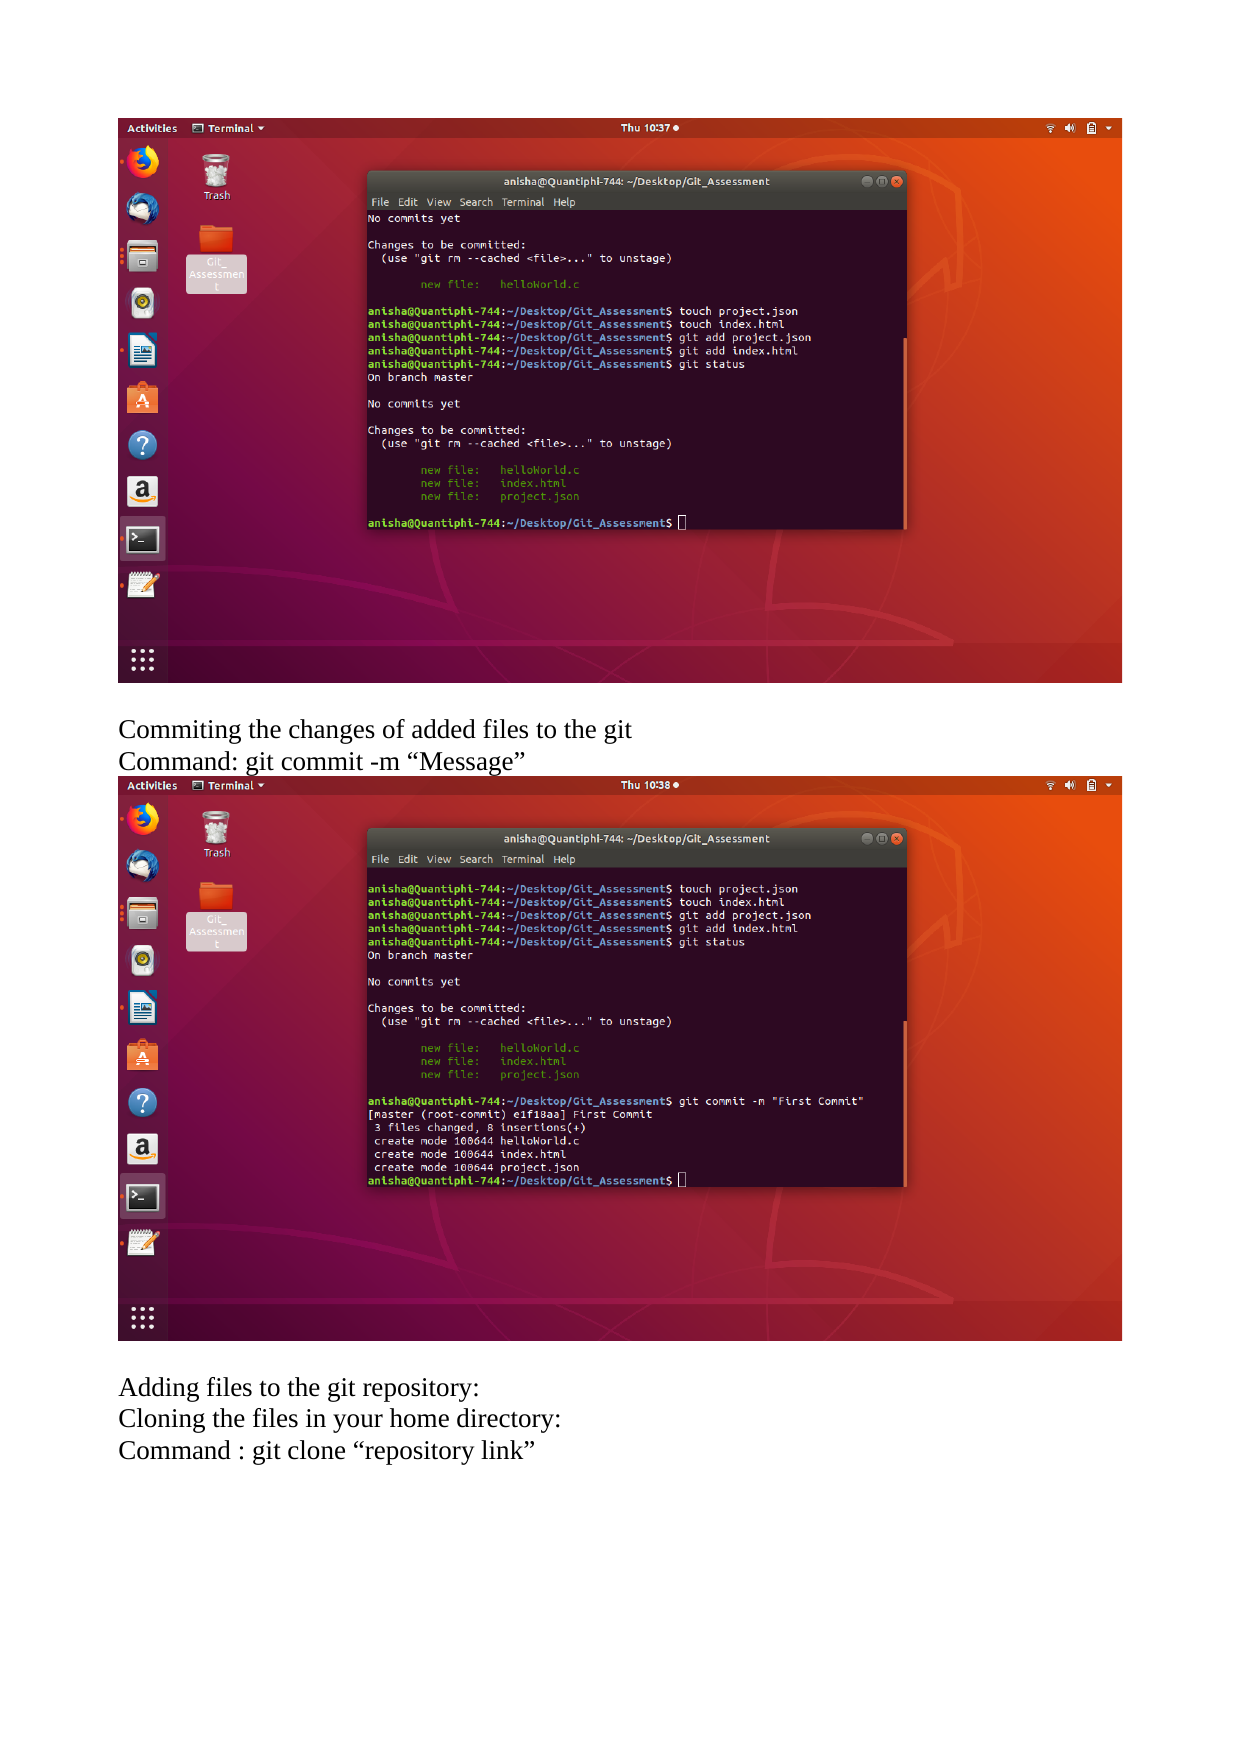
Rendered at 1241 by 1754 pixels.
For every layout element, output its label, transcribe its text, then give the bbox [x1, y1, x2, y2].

picture [118, 776, 1123, 1341]
text Command : git clone “repository link” [118, 1434, 1122, 1465]
picture [118, 118, 1123, 683]
text Adding files to the git repository: [118, 1371, 1122, 1403]
text Commiting the changes of added files to the git [118, 714, 1122, 745]
text Command: git commit -m “Message” [118, 745, 1122, 776]
text Cloning the files in your home directory: [118, 1403, 1122, 1434]
